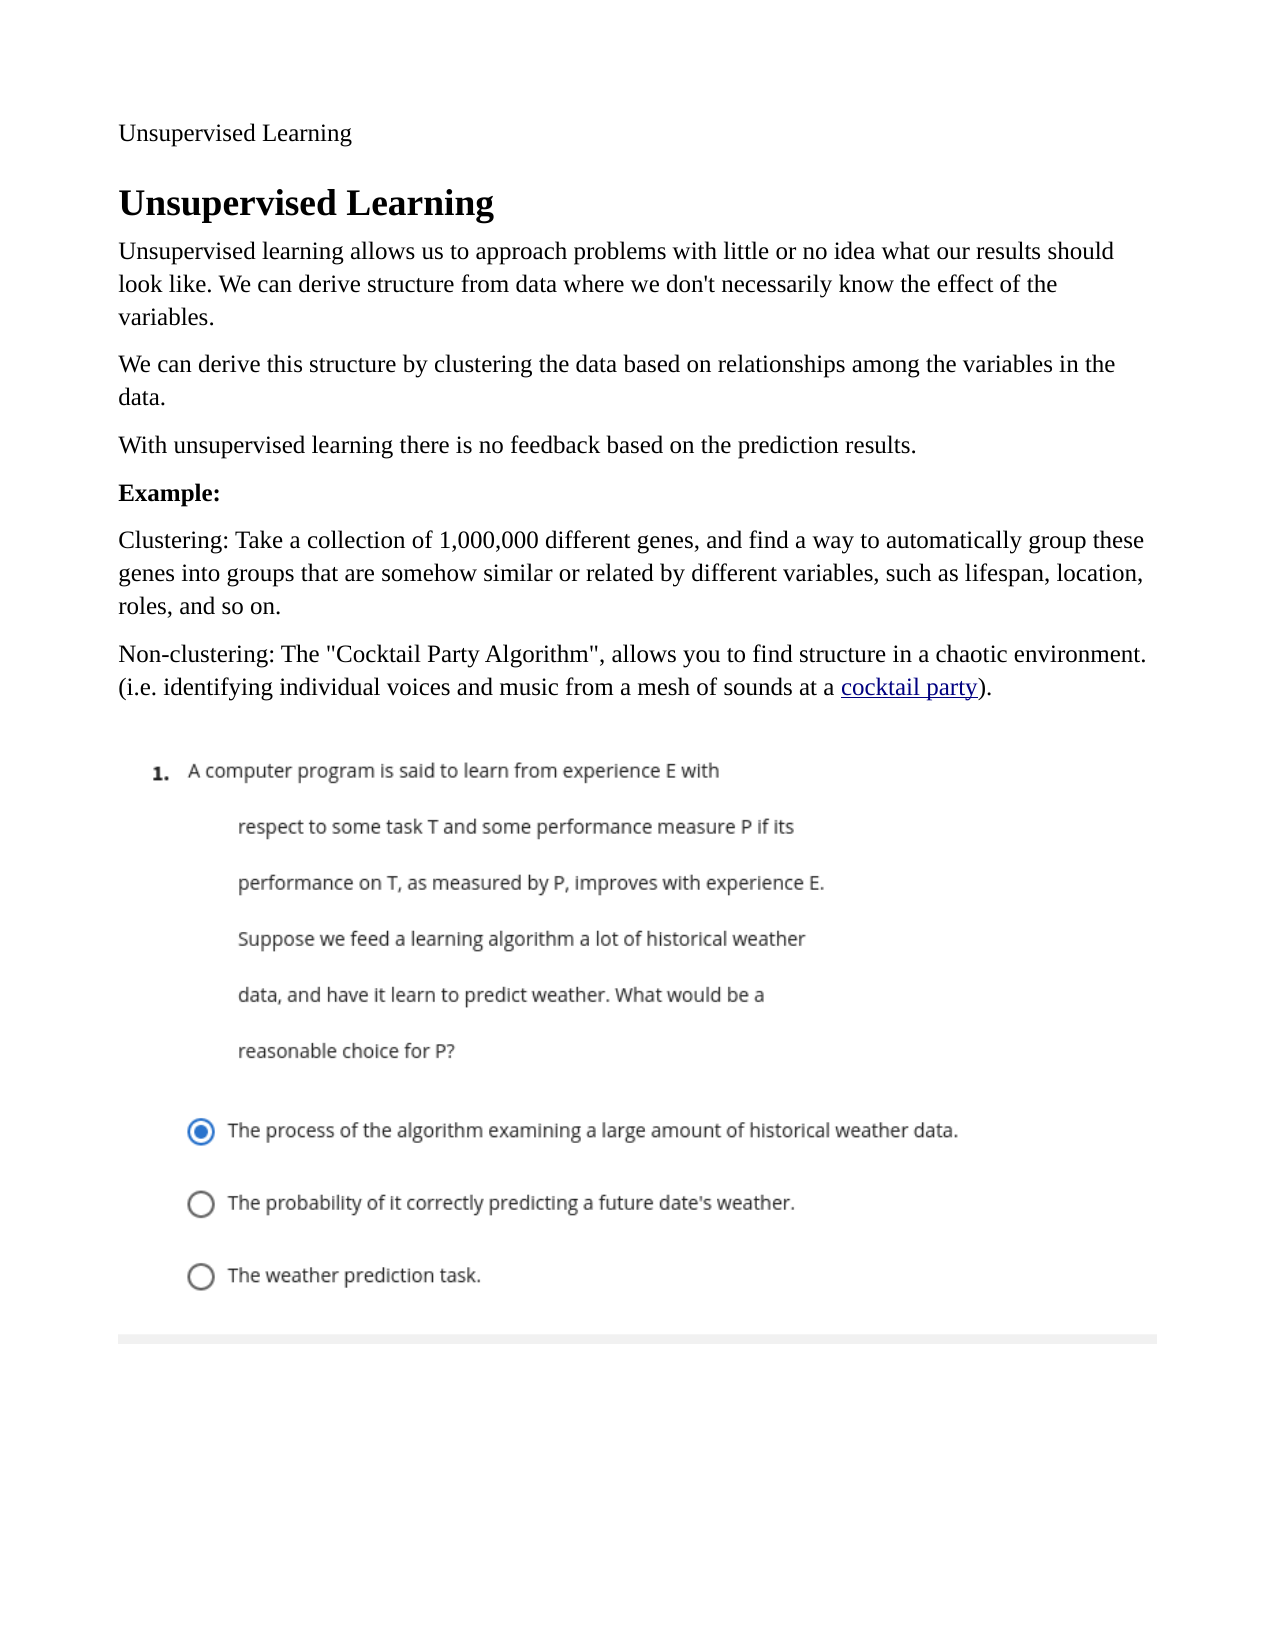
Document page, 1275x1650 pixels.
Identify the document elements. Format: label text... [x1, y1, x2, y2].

text Example: [118, 478, 1157, 506]
subtitle Unsupervised Learning [118, 118, 1157, 147]
picture [118, 719, 1157, 1344]
text Unsupervised learning allows us to approach problems with little or no idea what our results should look like. We can derive structure from data where we don't necessarily know the effect of the variables. [118, 236, 1157, 331]
text Clustering: Take a collection of 1,000,000 different genes, and find a way to automatically group these genes into groups that are somehow similar or related by different variables, such as lifespan, location, roles, and so on. [118, 525, 1157, 620]
text We can derive this structure by clustering the data based on relationships among the variables in the data. [118, 349, 1157, 411]
subtitle Unsupervised Learning [118, 180, 1157, 223]
text Non-clustering: The "Cocktail Party Algorithm", allows you to find structure in a chaotic environment. (i.e. identifying individual voices and music from a mesh of sounds at a cocktail party). [118, 639, 1157, 701]
text With unsupervised learning there is no feedback based on the prediction results. [118, 430, 1157, 459]
